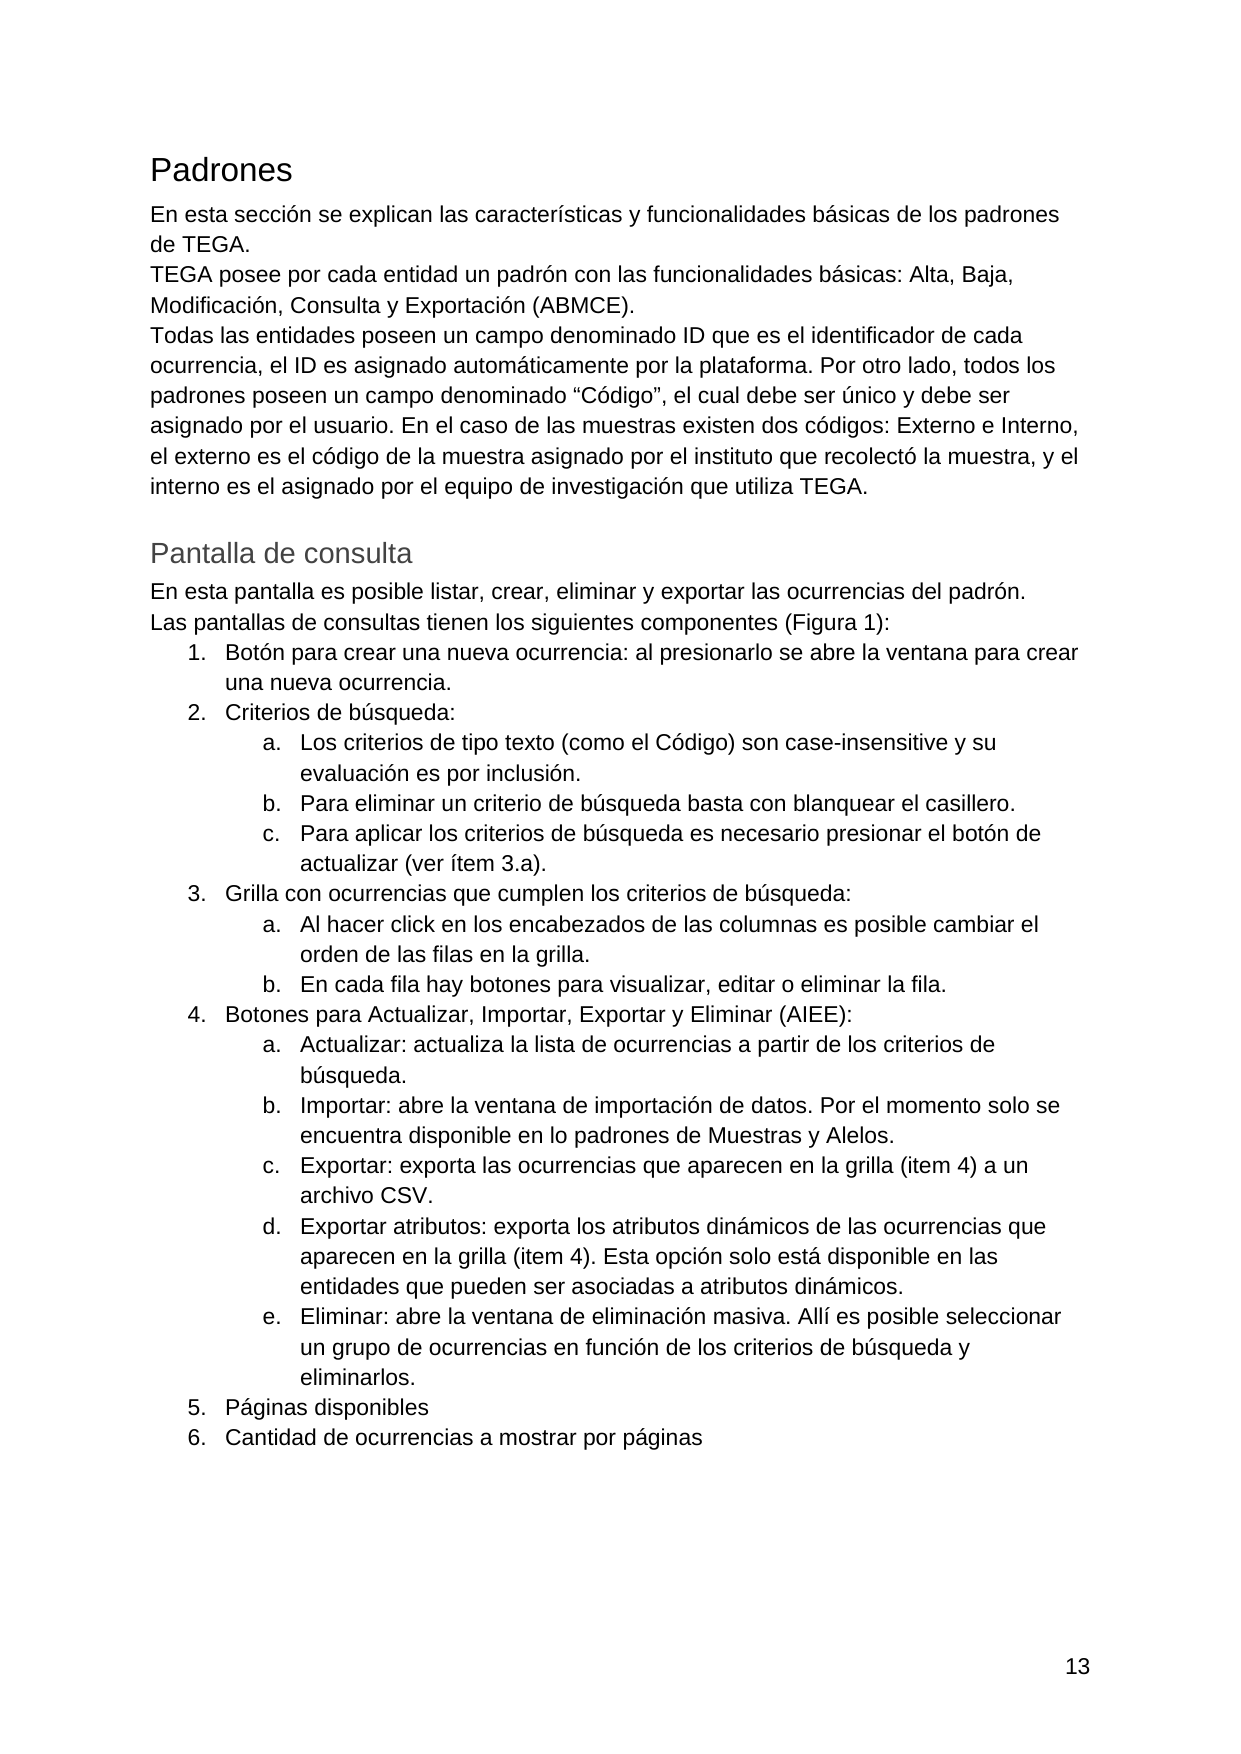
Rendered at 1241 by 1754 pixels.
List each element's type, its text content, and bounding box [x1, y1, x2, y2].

subtitle Padrones [150, 150, 1090, 188]
list Los criterios de tipo texto (como el Código) son case-insensitive y su evaluación es por inclusión. [262, 729, 1090, 786]
text En esta sección se explican las características y funcionalidades básicas de los padrones de TEGA. [150, 201, 1090, 257]
list Páginas disponibles [187, 1394, 1090, 1420]
text Todas las entidades poseen un campo denominado ID que es el identificador de cada ocurrencia, el ID es asignado automáticamente por la plataforma. Por otro lado, todos los padrones poseen un campo denominado “Código”, el cual debe ser único y debe ser asignado por el usuario. En el caso de las muestras existen dos códigos: Externo e Interno, el externo es el código de la muestra asignado por el instituto que recolectó la muestra, y el interno es el asignado por el equipo de investigación que utiliza TEGA. [150, 322, 1090, 499]
list Cantidad de ocurrencias a mostrar por páginas [187, 1424, 1090, 1450]
list Botón para crear una nueva ocurrencia: al presionarlo se abre la ventana para crear una nueva ocurrencia. [187, 639, 1090, 695]
text TEGA posee por cada entidad un padrón con las funcionalidades básicas: Alta, Baja, Modificación, Consulta y Exportación (ABMCE). [150, 261, 1090, 318]
list Exportar: exporta las ocurrencias que aparecen en la grilla (item 4) a un archivo CSV. [262, 1152, 1090, 1209]
list Importar: abre la ventana de importación de datos. Por el momento solo se encuentra disponible en lo padrones de Muestras y Alelos. [262, 1092, 1090, 1148]
list Para aplicar los criterios de búsqueda es necesario presionar el botón de actualizar (ver ítem 3.a). [262, 820, 1090, 876]
list Botones para Actualizar, Importar, Exportar y Eliminar (AIEE): [187, 1001, 1090, 1027]
text En esta pantalla es posible listar, crear, eliminar y exportar las ocurrencias del padrón. [150, 578, 1090, 604]
list Exportar atributos: exporta los atributos dinámicos de las ocurrencias que aparecen en la grilla (item 4). Esta opción solo está disponible en las entidades que pueden ser asociadas a atributos dinámicos. [262, 1213, 1090, 1299]
list En cada fila hay botones para visualizar, editar o eliminar la fila. [262, 971, 1090, 997]
text Las pantallas de consultas tienen los siguientes componentes (Figura 1): [150, 608, 1090, 635]
list Para eliminar un criterio de búsqueda basta con blanquear el casillero. [262, 790, 1090, 816]
list Eliminar: abre la ventana de eliminación masiva. Allí es posible seleccionar un grupo de ocurrencias en función de los criterios de búsqueda y eliminarlos. [262, 1303, 1090, 1390]
list Al hacer click en los encabezados de las columnas es posible cambiar el orden de las filas en la grilla. [262, 911, 1090, 967]
subtitle Pantalla de consulta [150, 536, 1090, 570]
list Grilla con ocurrencias que cumplen los criterios de búsqueda: [187, 880, 1090, 907]
list Criterios de búsqueda: [187, 699, 1090, 725]
list Actualizar: actualiza la lista de ocurrencias a partir de los criterios de búsqueda. [262, 1031, 1090, 1088]
